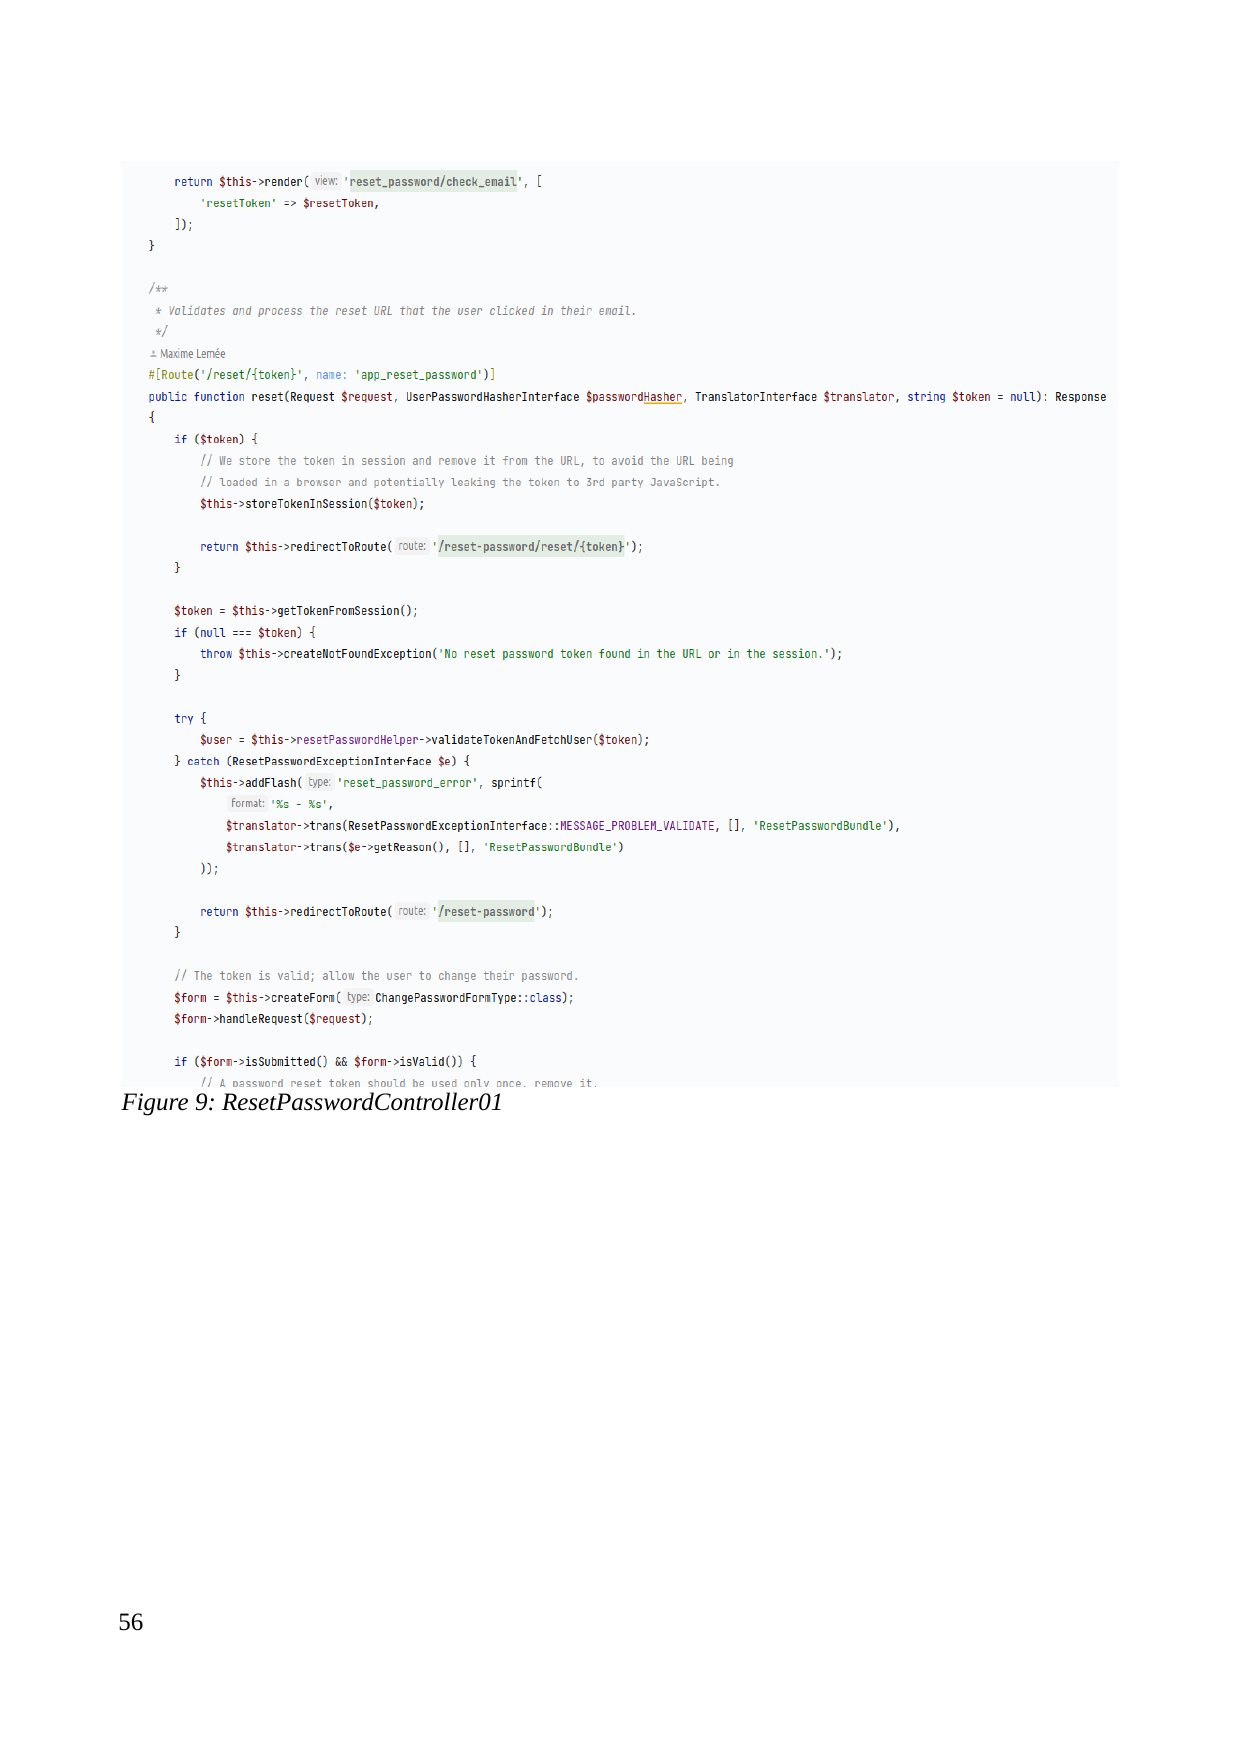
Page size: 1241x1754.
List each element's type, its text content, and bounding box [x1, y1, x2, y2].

text Figure 9: ResetPasswordController01 [121, 1087, 1119, 1116]
picture [121, 161, 1119, 1087]
